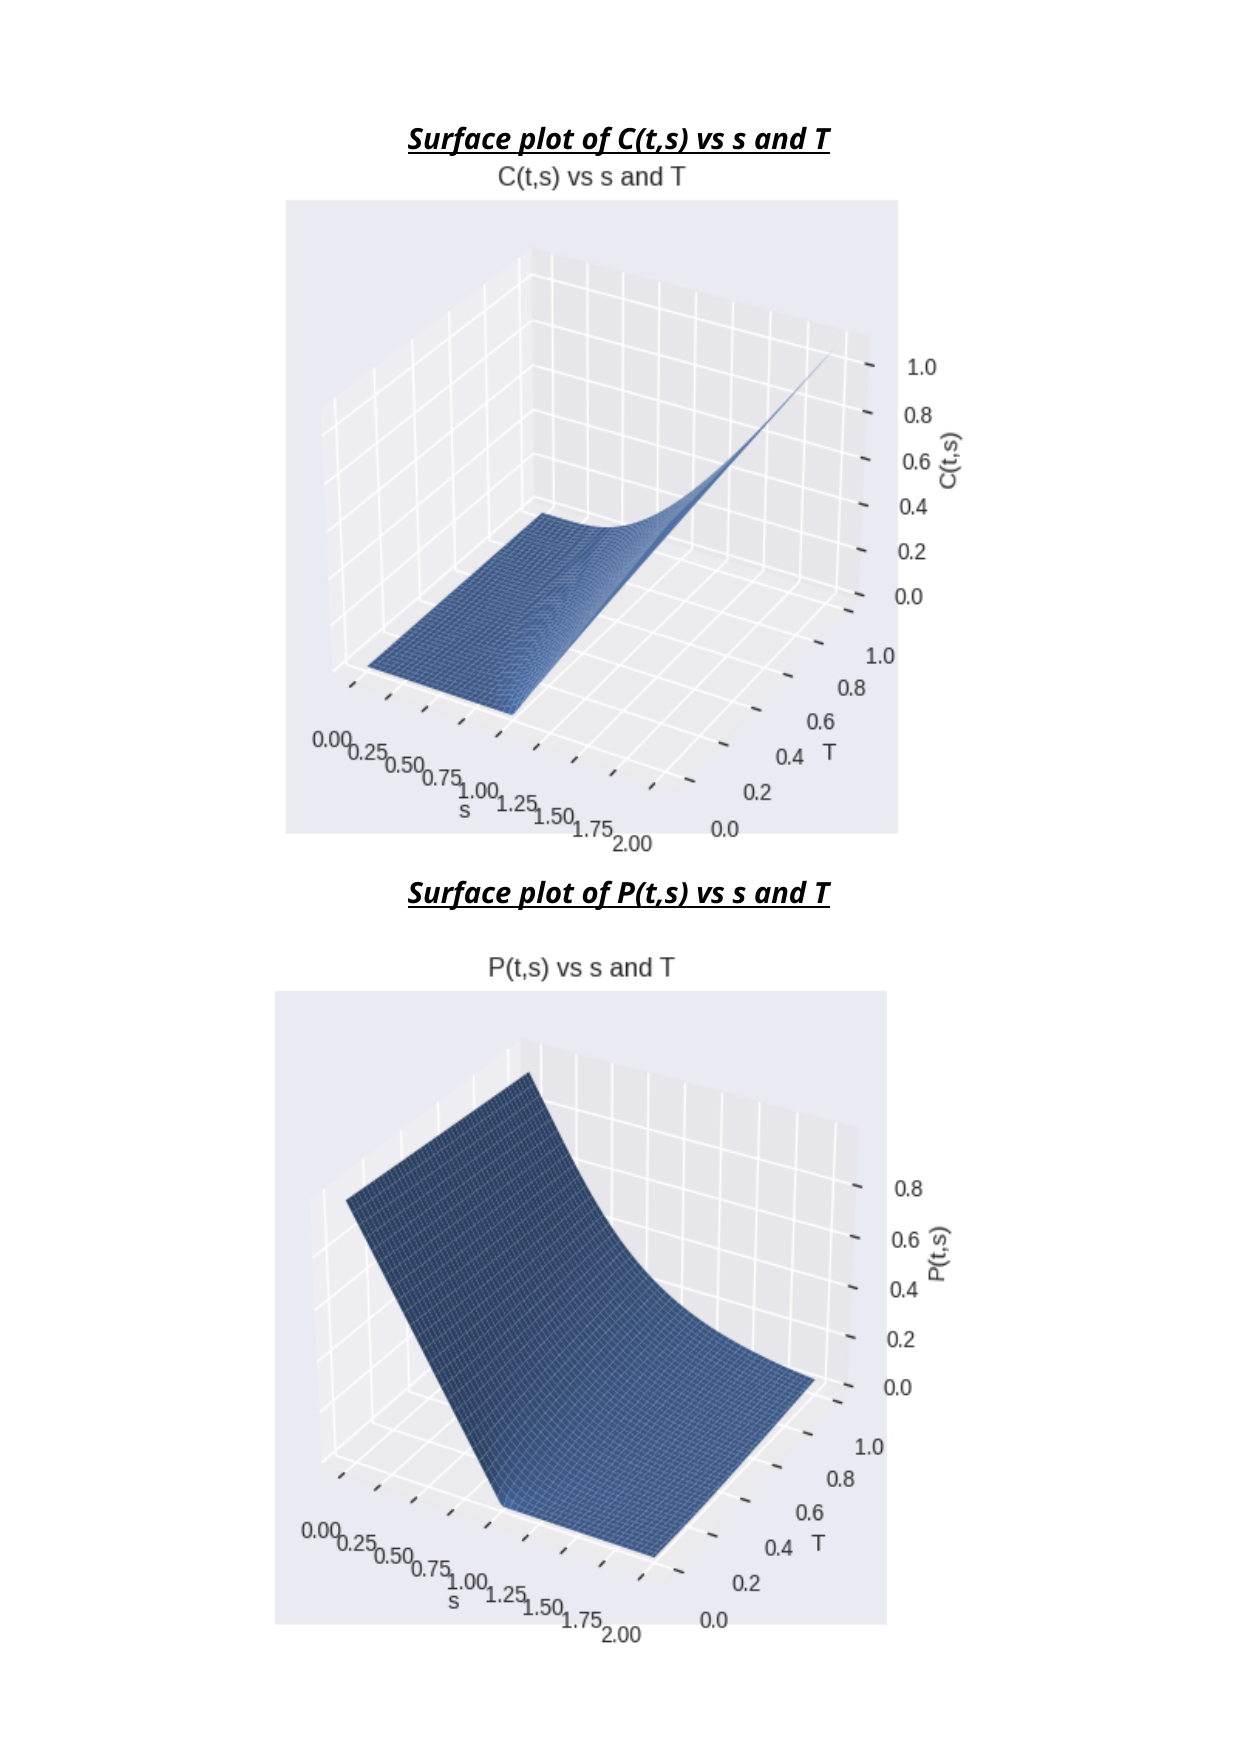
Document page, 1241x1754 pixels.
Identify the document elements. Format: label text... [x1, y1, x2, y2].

picture [252, 949, 966, 1649]
text Surface plot of C(t,s) vs s and T [118, 118, 1122, 158]
text Surface plot of P(t,s) vs s and T [118, 872, 1122, 912]
picture [263, 157, 977, 858]
